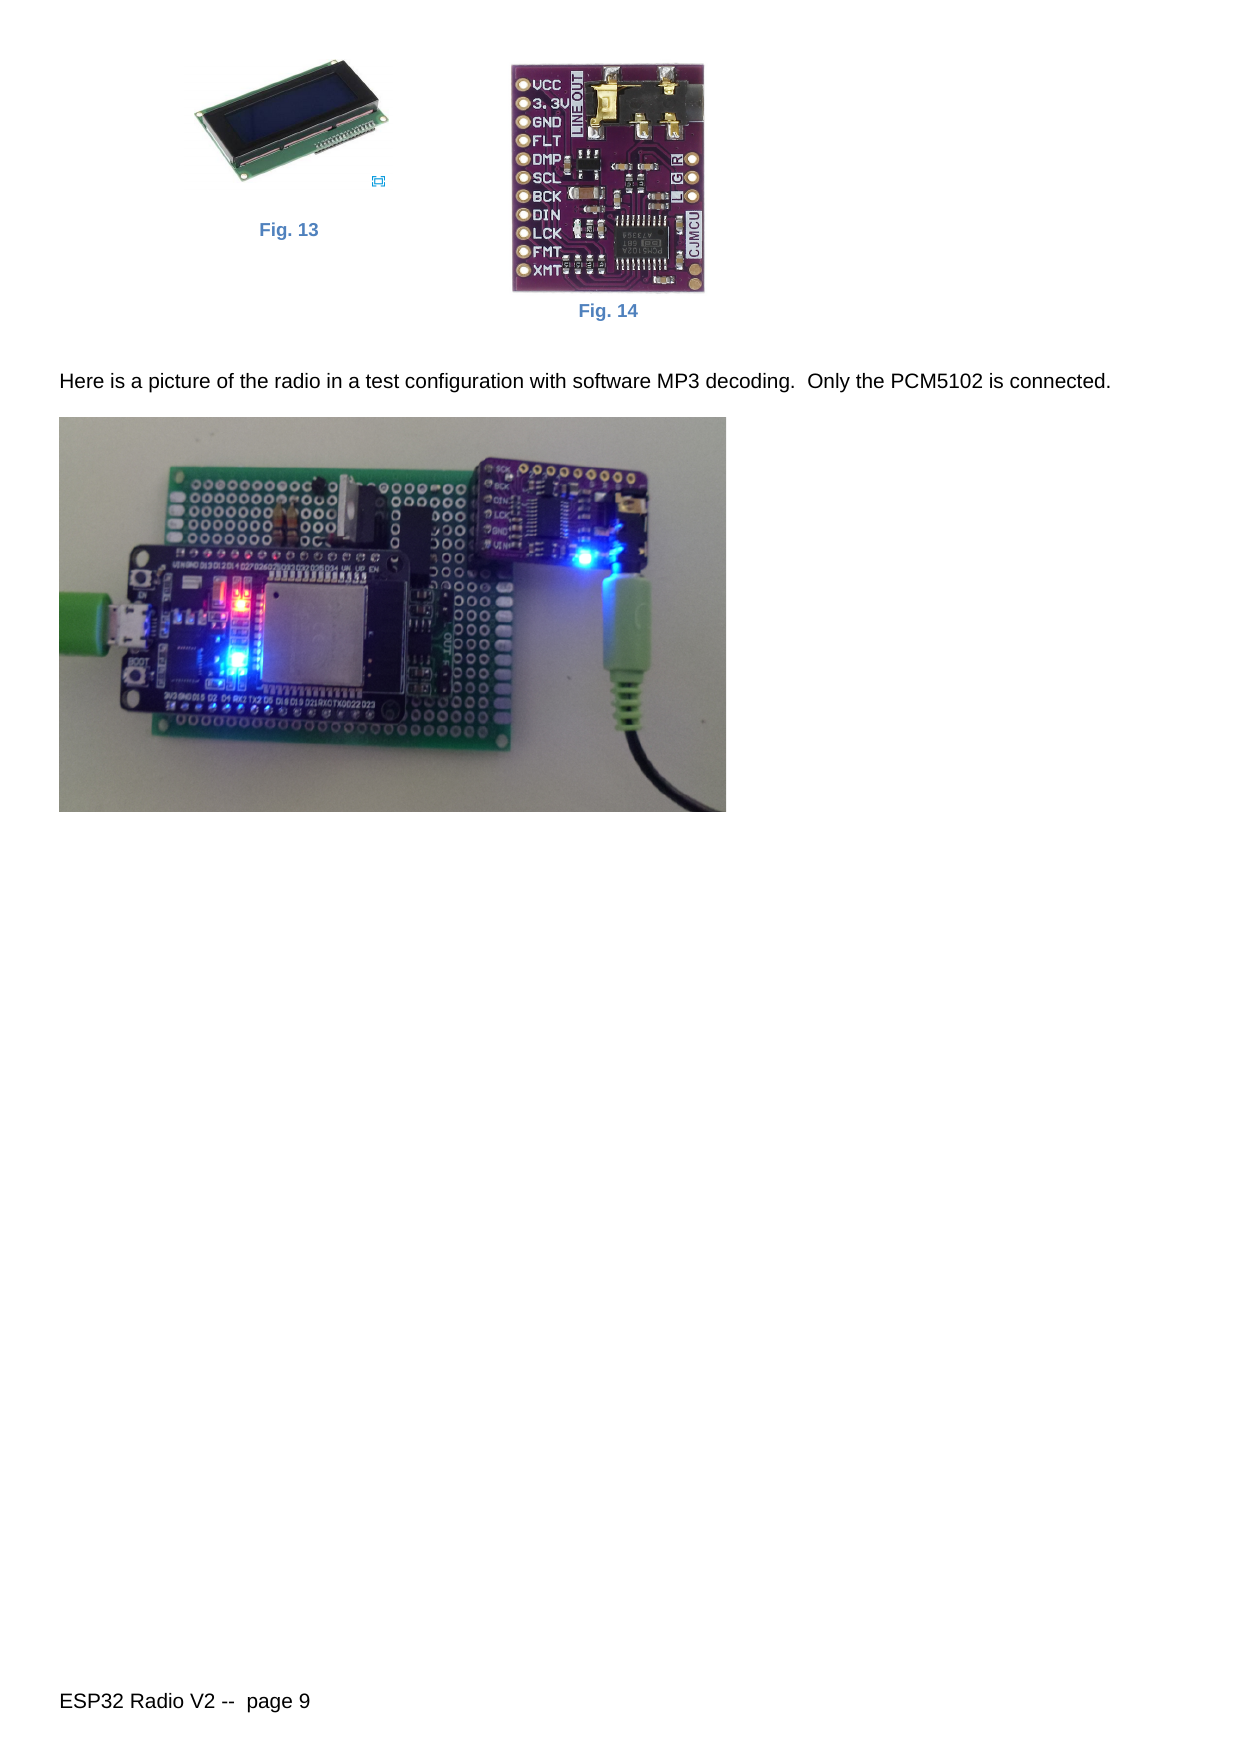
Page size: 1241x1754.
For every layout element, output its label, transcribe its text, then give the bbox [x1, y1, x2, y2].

picture [184, 59, 394, 190]
text Here is a picture of the radio in a test configuration with software MP3 decoding. Only the PCM5102 is connected. [59, 369, 1181, 393]
table_cell [761, 59, 1072, 321]
picture [59, 417, 727, 812]
picture [504, 59, 712, 300]
table_cell Fig. 13 [123, 59, 454, 321]
table_cell Fig. 14 [455, 59, 761, 321]
